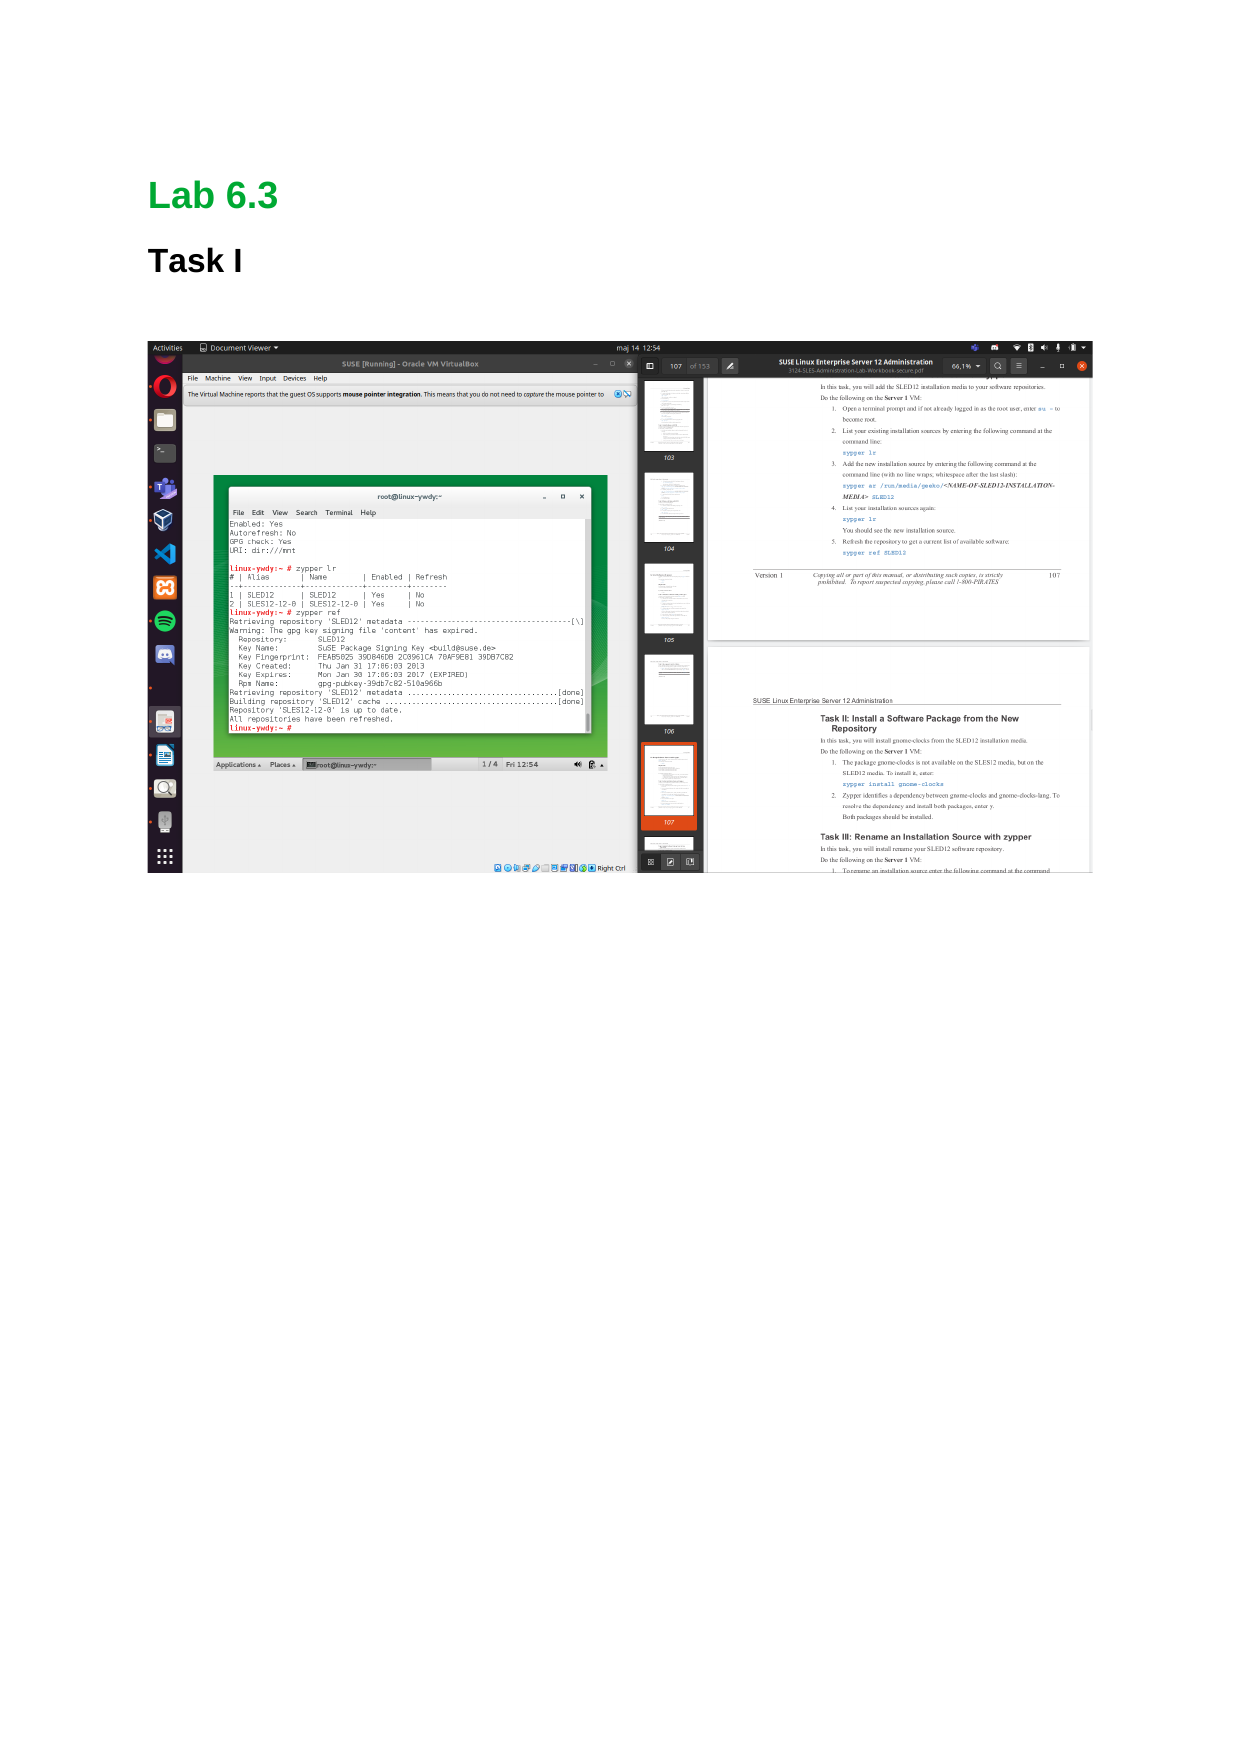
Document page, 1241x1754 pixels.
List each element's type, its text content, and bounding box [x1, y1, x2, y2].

subtitle Task I [148, 241, 1093, 279]
picture [147, 341, 1093, 873]
subtitle Lab 6.3 [148, 173, 1093, 216]
